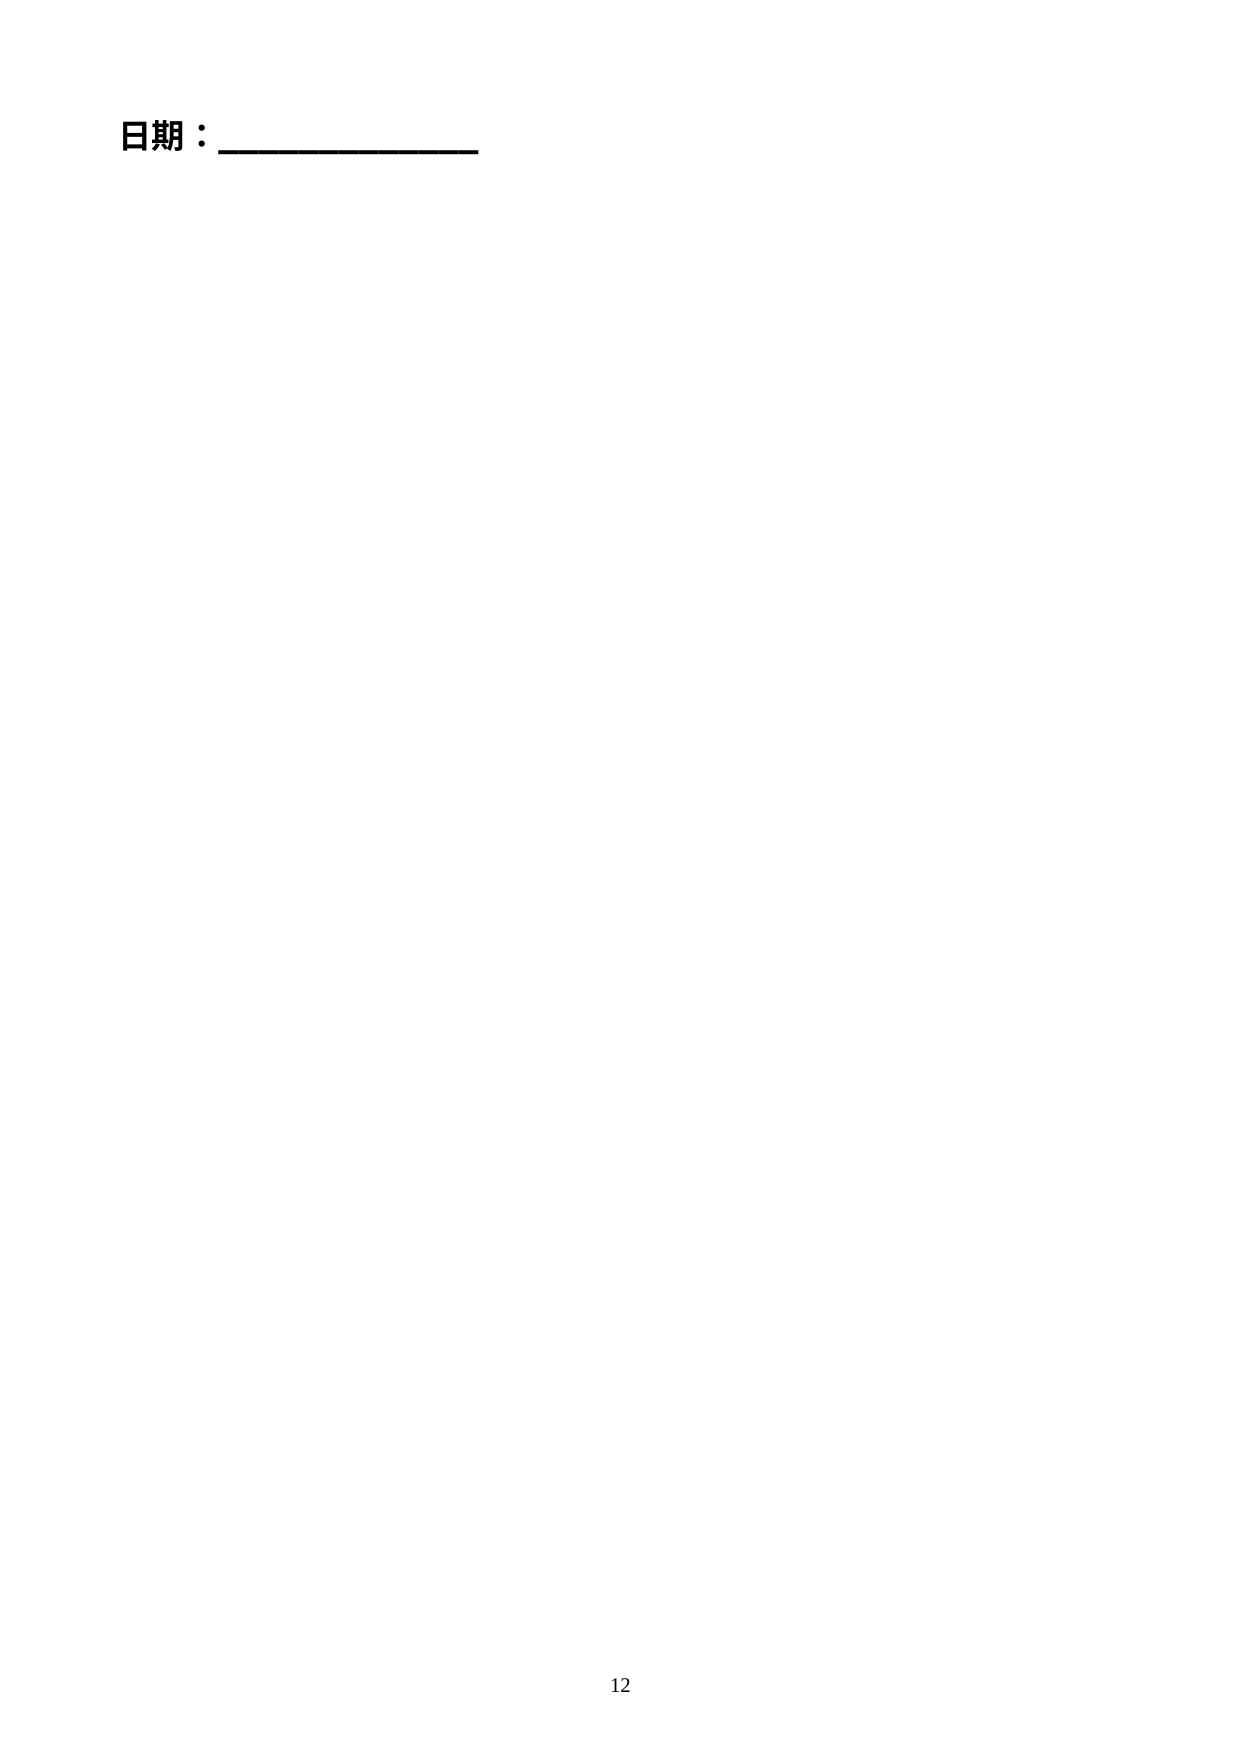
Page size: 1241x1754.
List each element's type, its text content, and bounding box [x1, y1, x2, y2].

text 日期：_____________ [118, 93, 1122, 155]
